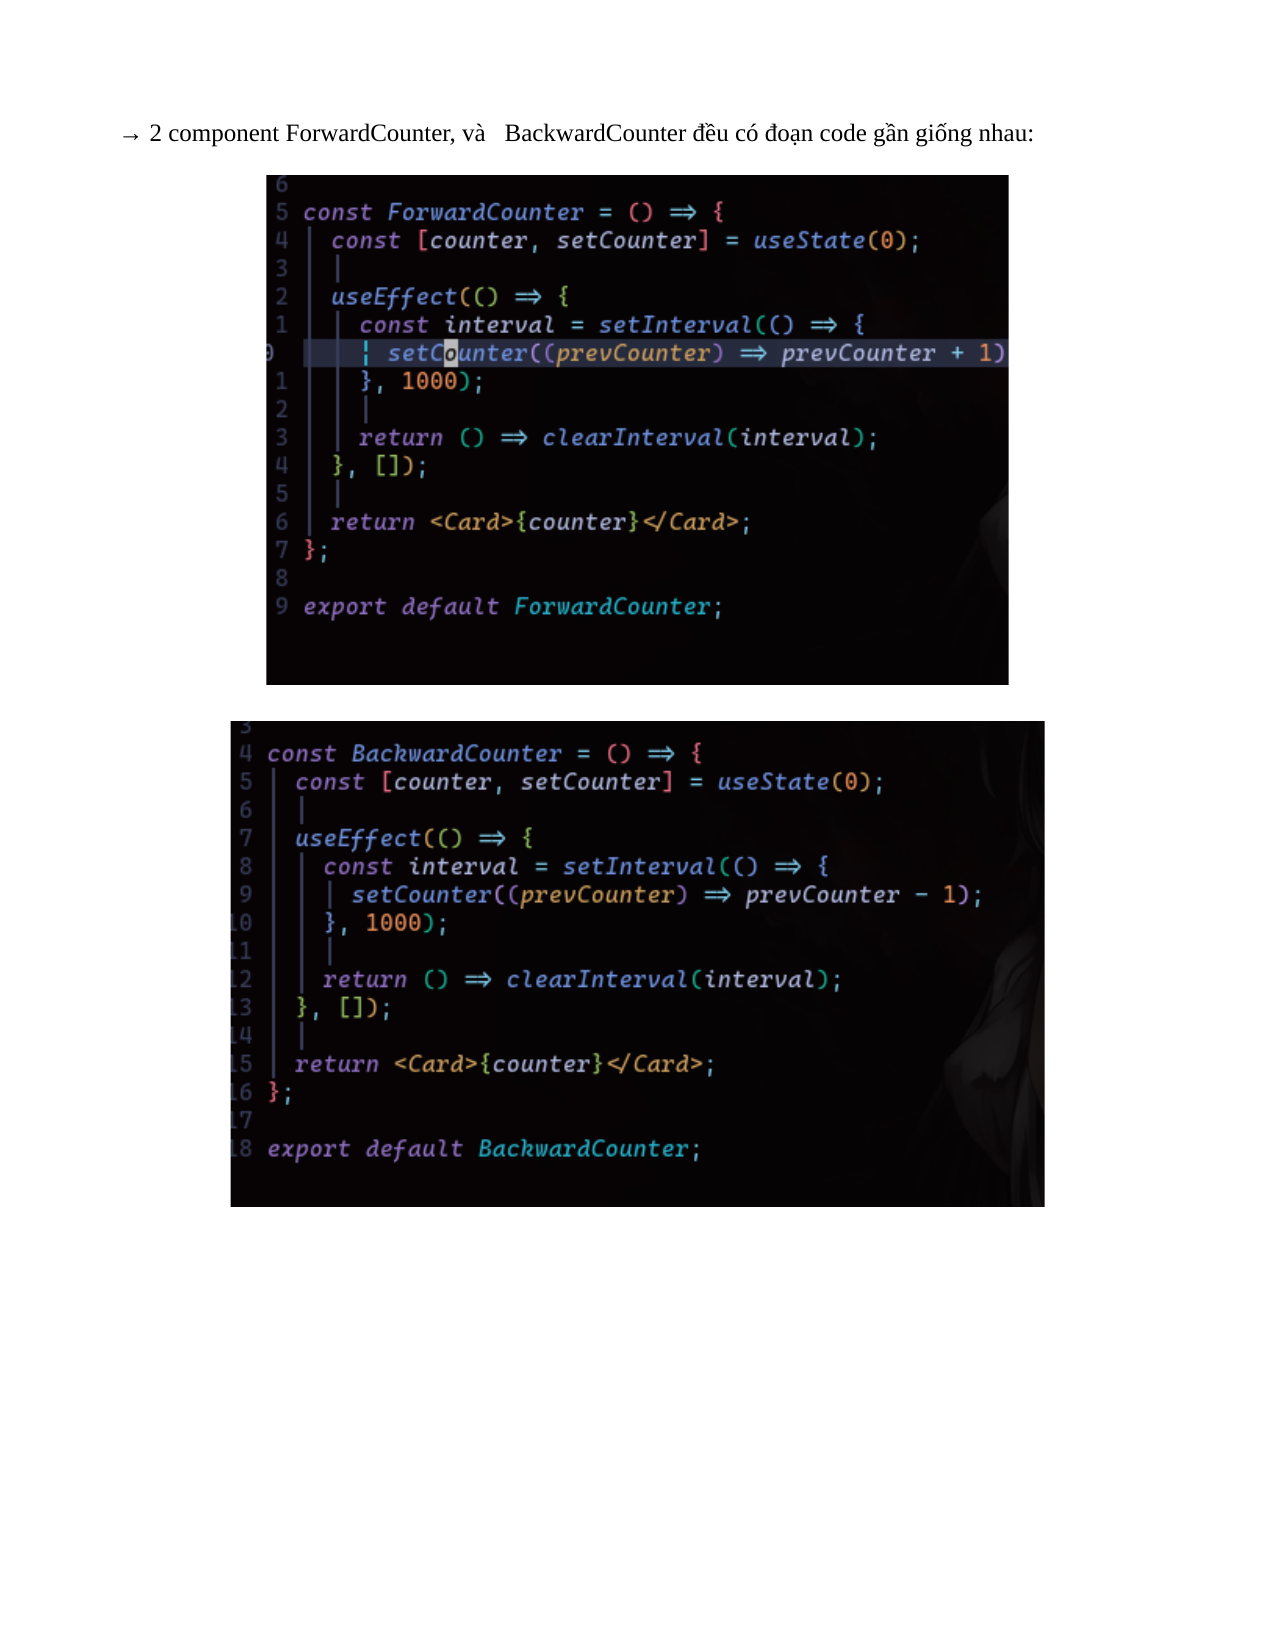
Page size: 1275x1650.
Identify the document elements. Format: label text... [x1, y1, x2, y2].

picture [230, 721, 1045, 1207]
text → 2 component ForwardCounter, và BackwardCounter đều có đoạn code gần giống nhau: [118, 118, 1157, 147]
picture [266, 175, 1009, 685]
